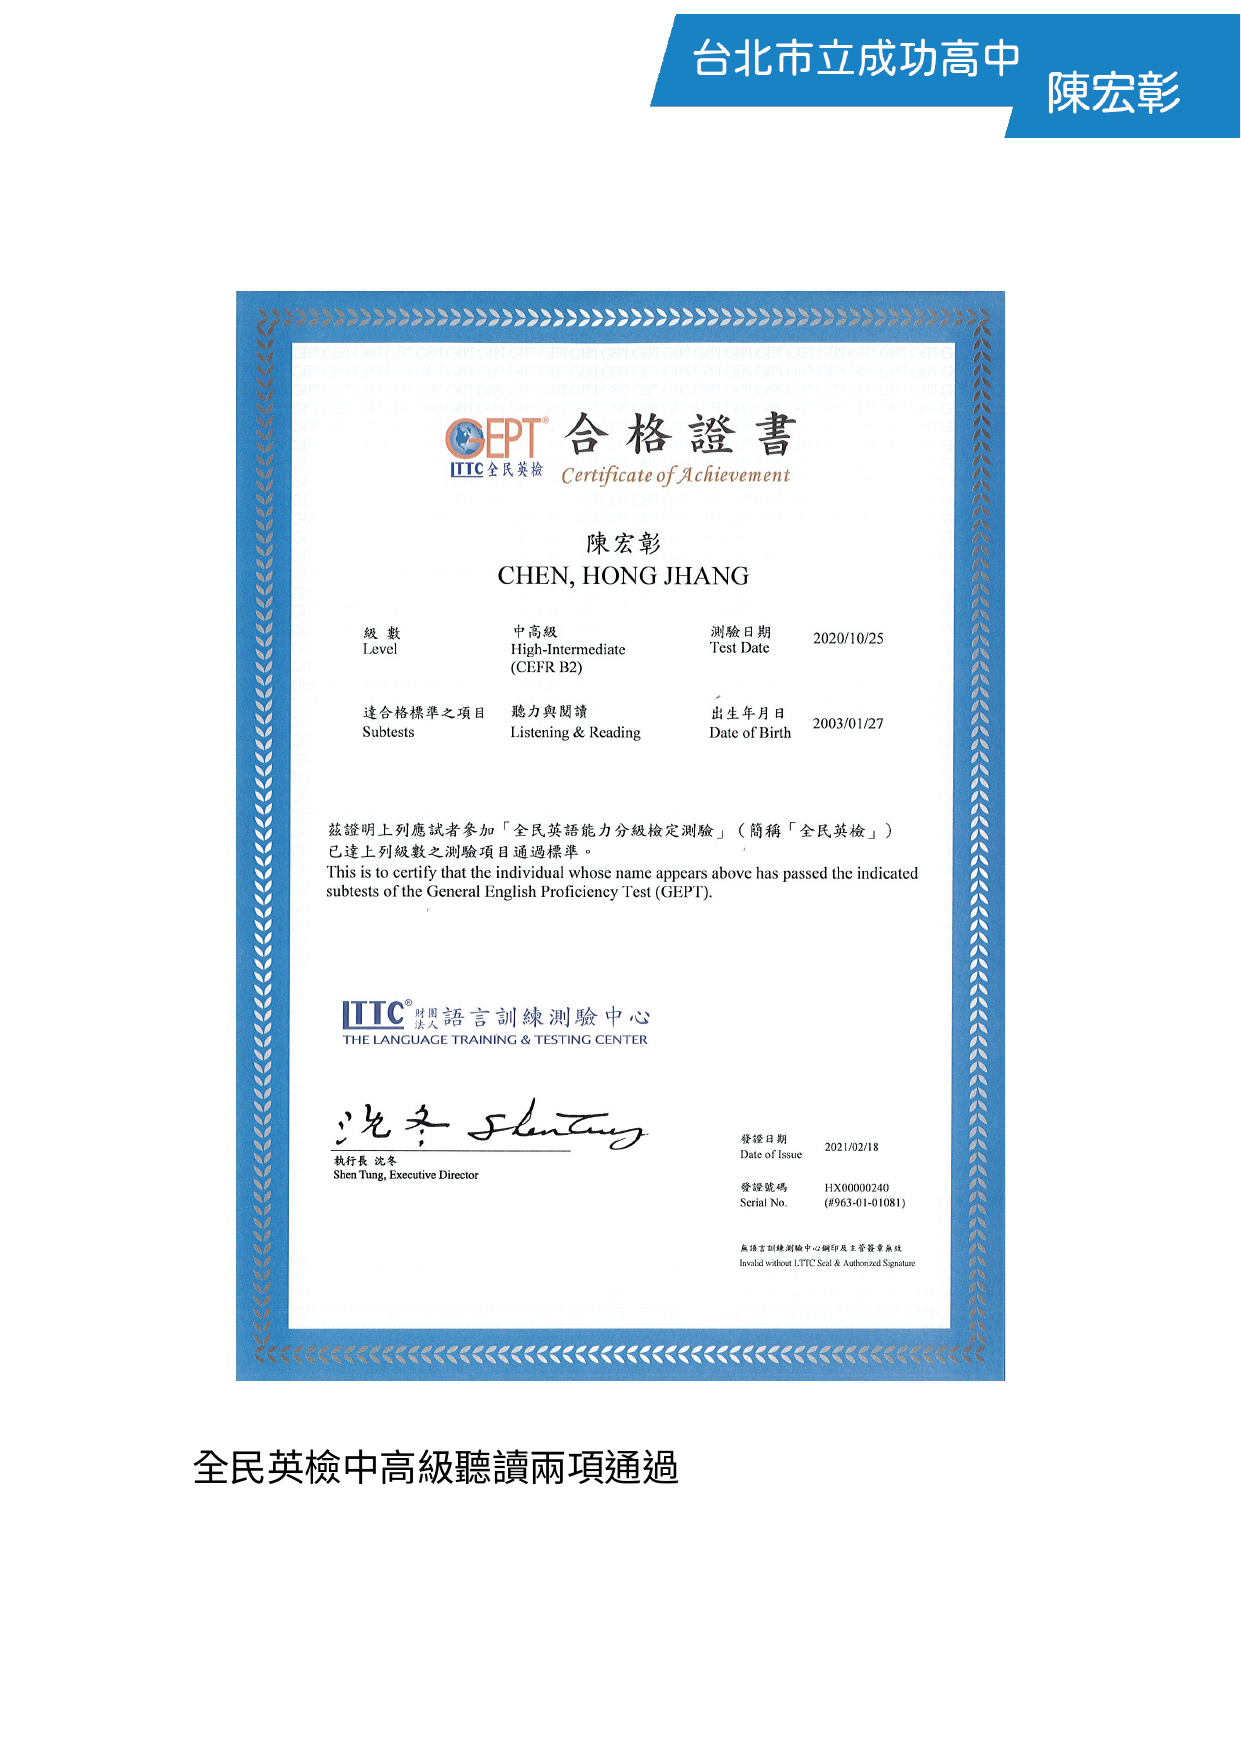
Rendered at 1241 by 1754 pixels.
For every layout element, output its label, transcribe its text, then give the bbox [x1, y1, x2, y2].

text 全民英檢中高級聽讀兩項通過 [118, 256, 1122, 1492]
picture [0, 0, 1241, 152]
